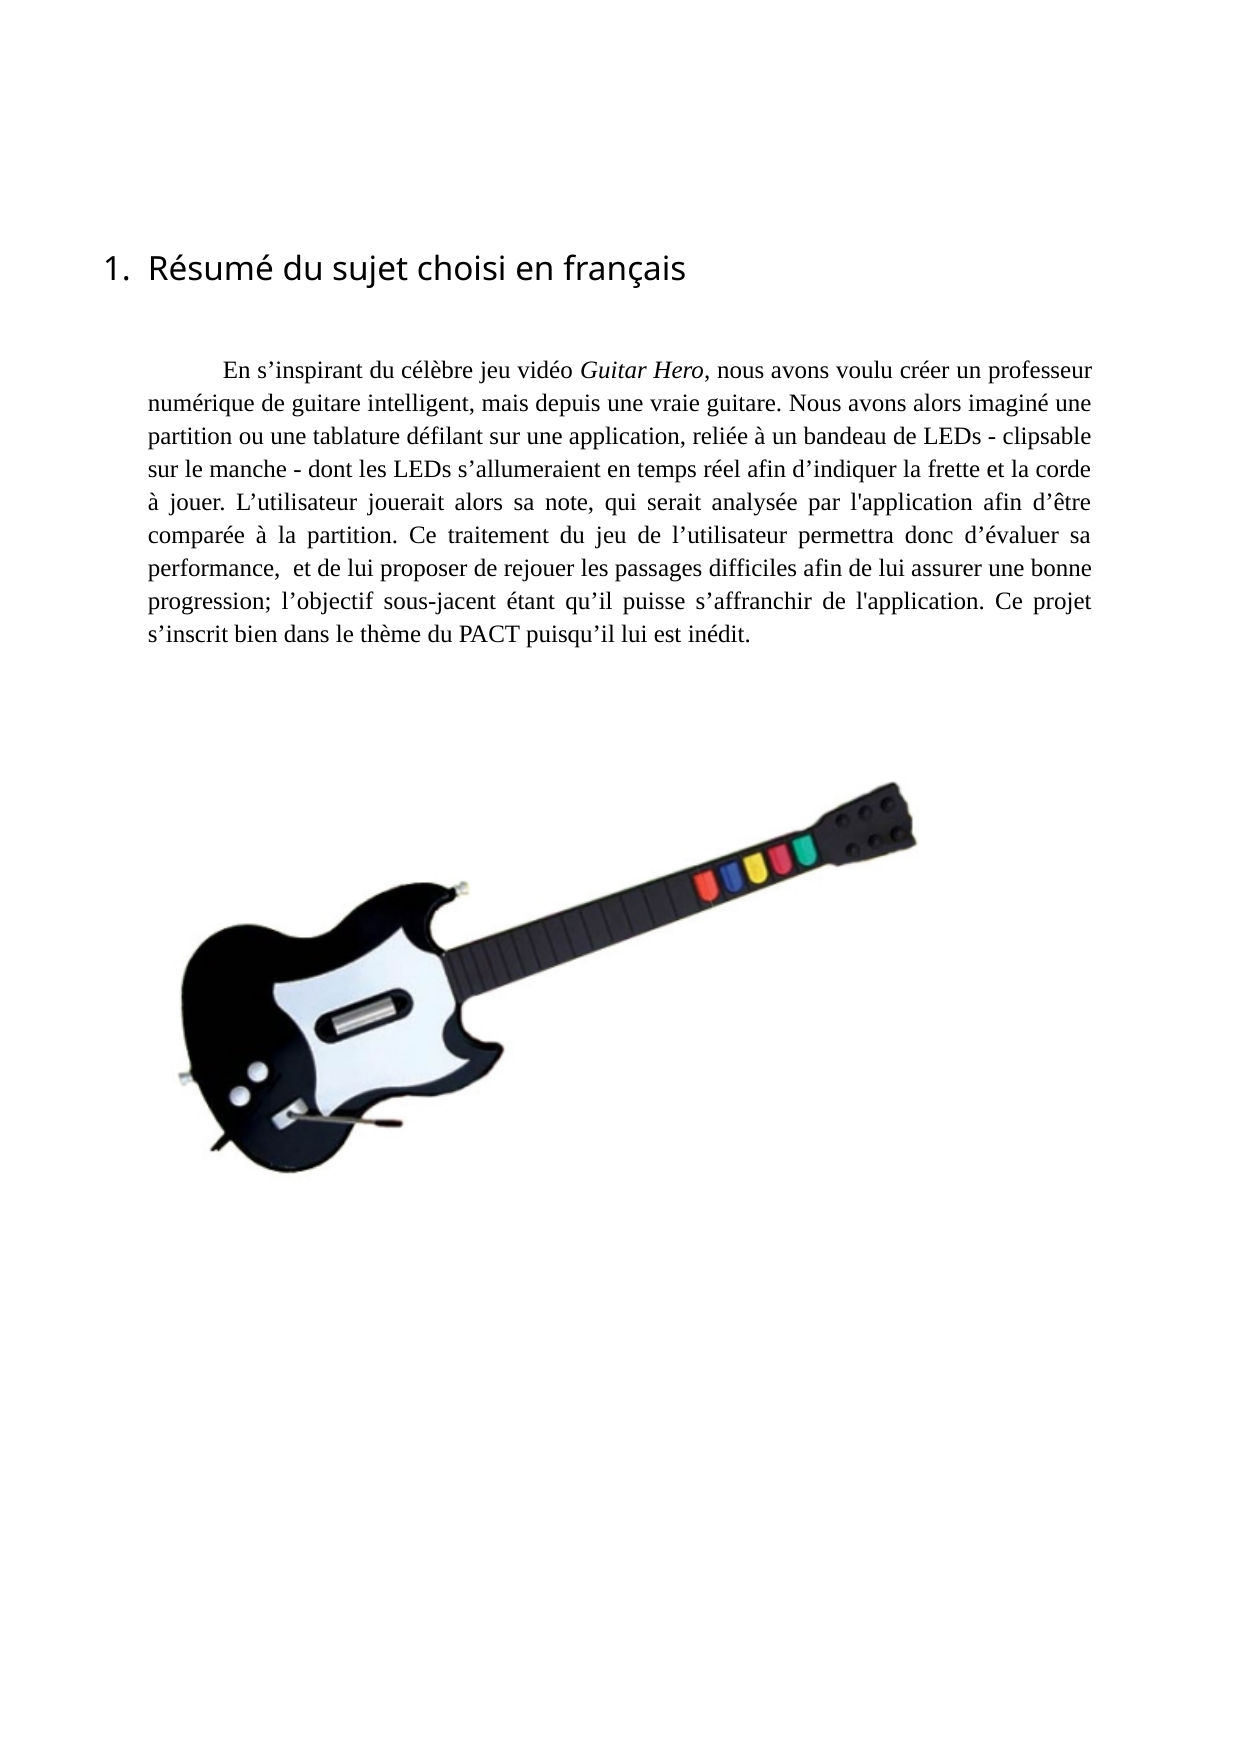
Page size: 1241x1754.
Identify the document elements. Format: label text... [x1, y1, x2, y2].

text En s’inspirant du célèbre jeu vidéo Guitar Hero, nous avons voulu créer un professeur numérique de guitare intelligent, mais depuis une vraie guitare. Nous avons alors imaginé une partition ou une tablature défilant sur une application, reliée à un bandeau de LEDs - clipsable sur le manche - dont les LEDs s’allumeraient en temps réel afin d’indiquer la frette et la corde à jouer. L’utilisateur jouerait alors sa note, qui serait analysée par l'application afin d’être comparée à la partition. Ce traitement du jeu de l’utilisateur permettra donc d’évaluer sa performance, et de lui proposer de rejouer les passages difficiles afin de lui assurer une bonne progression; l’objectif sous-jacent étant qu’il puisse s’affranchir de l'application. Ce projet s’inscrit bien dans le thème du PACT puisqu’il lui est inédit. [148, 355, 1093, 648]
subtitle Résumé du sujet choisi en français [103, 245, 1093, 291]
